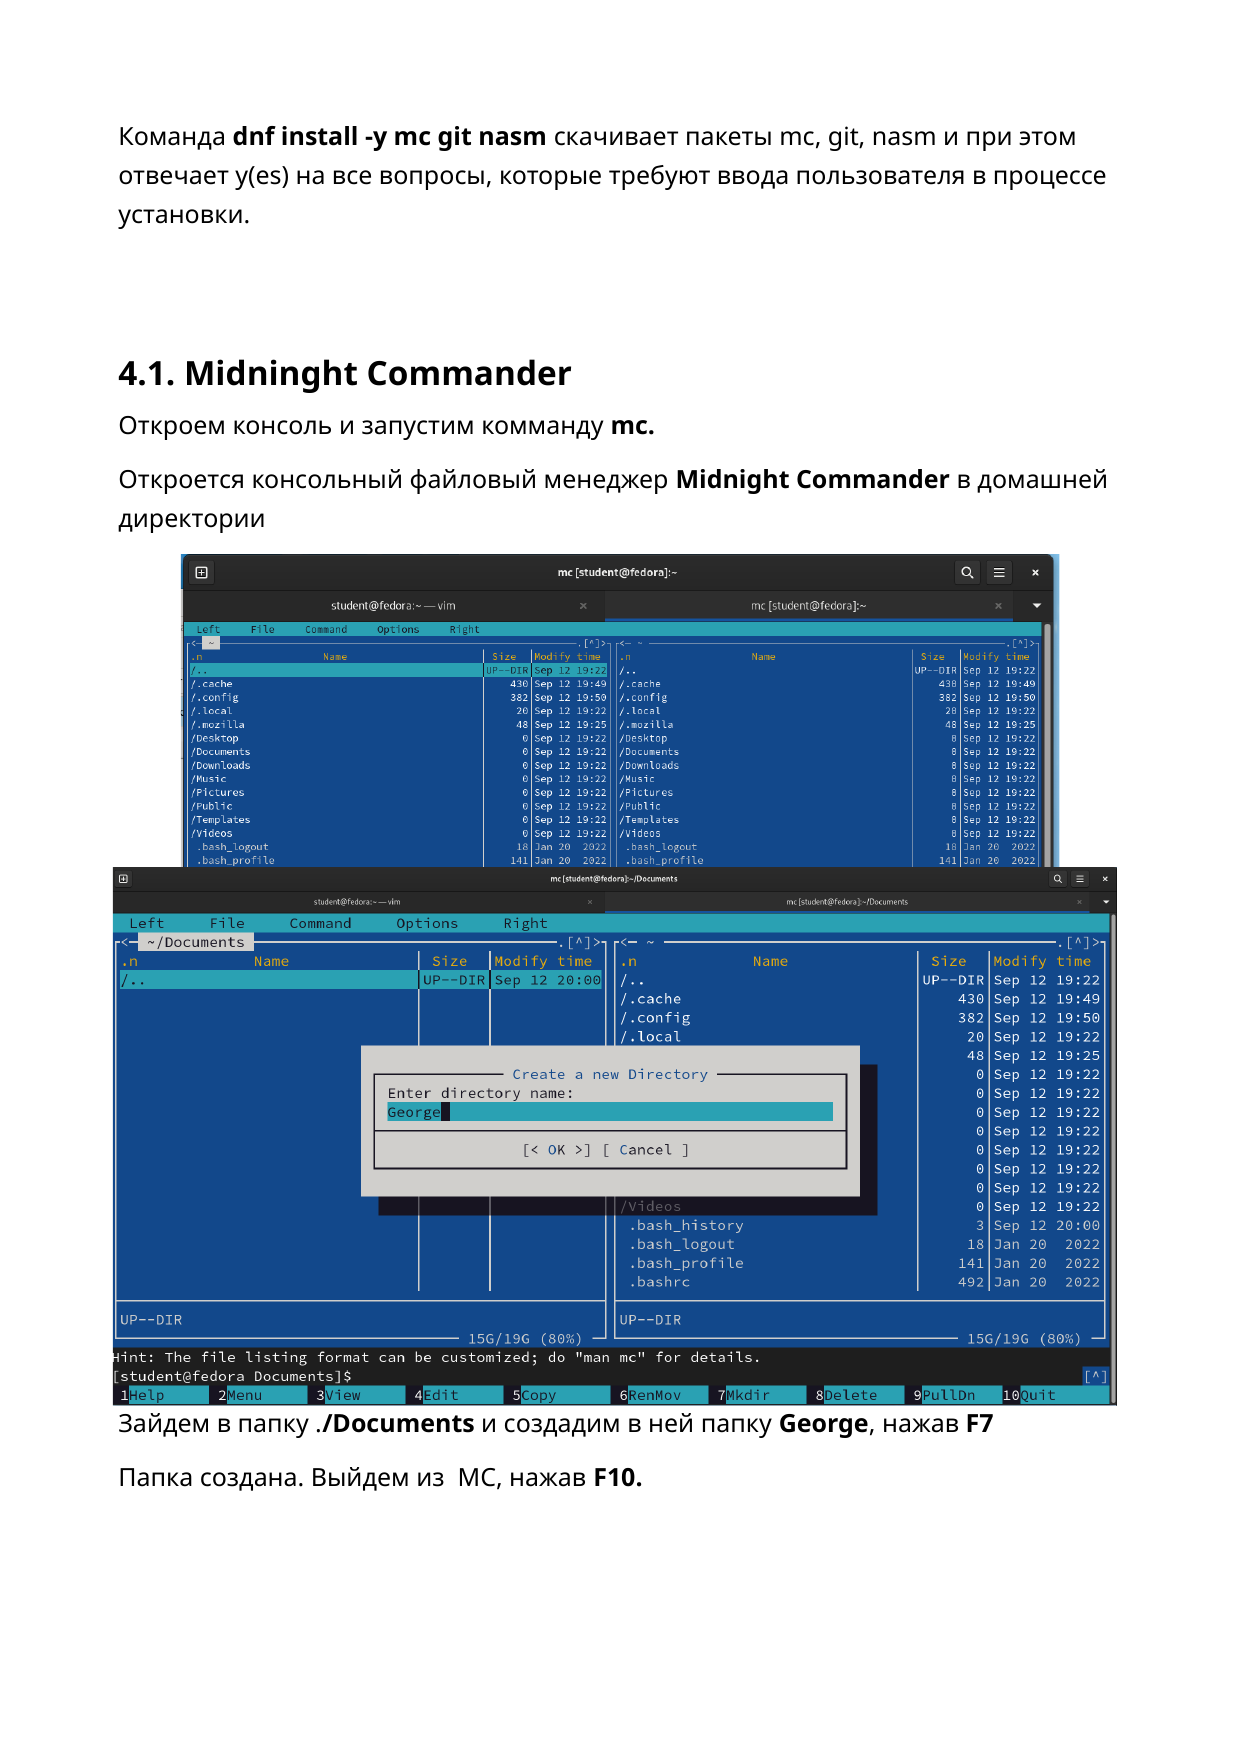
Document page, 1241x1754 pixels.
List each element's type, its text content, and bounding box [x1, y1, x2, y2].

picture [112, 554, 1117, 1406]
text Откроется консольный файловый менеджер Midnight Commander в домашней директории [118, 461, 1122, 535]
text Папка создана. Выйдем из MC, нажав F10. [118, 1460, 1122, 1494]
subtitle 4.1. Midninght Commander [118, 350, 1122, 395]
text Откроем консоль и запустим комманду mc. [118, 408, 1122, 442]
text Зайдем в папку ./Documents и создадим в ней папку George, нажав F7 [118, 801, 1122, 1440]
text Команда dnf install -y mc git nasm скачивает пакеты mc, git, nasm и при этом отвечает y(es) на все вопросы, которые требуют ввода пользователя в процессе установки. [118, 118, 1122, 231]
